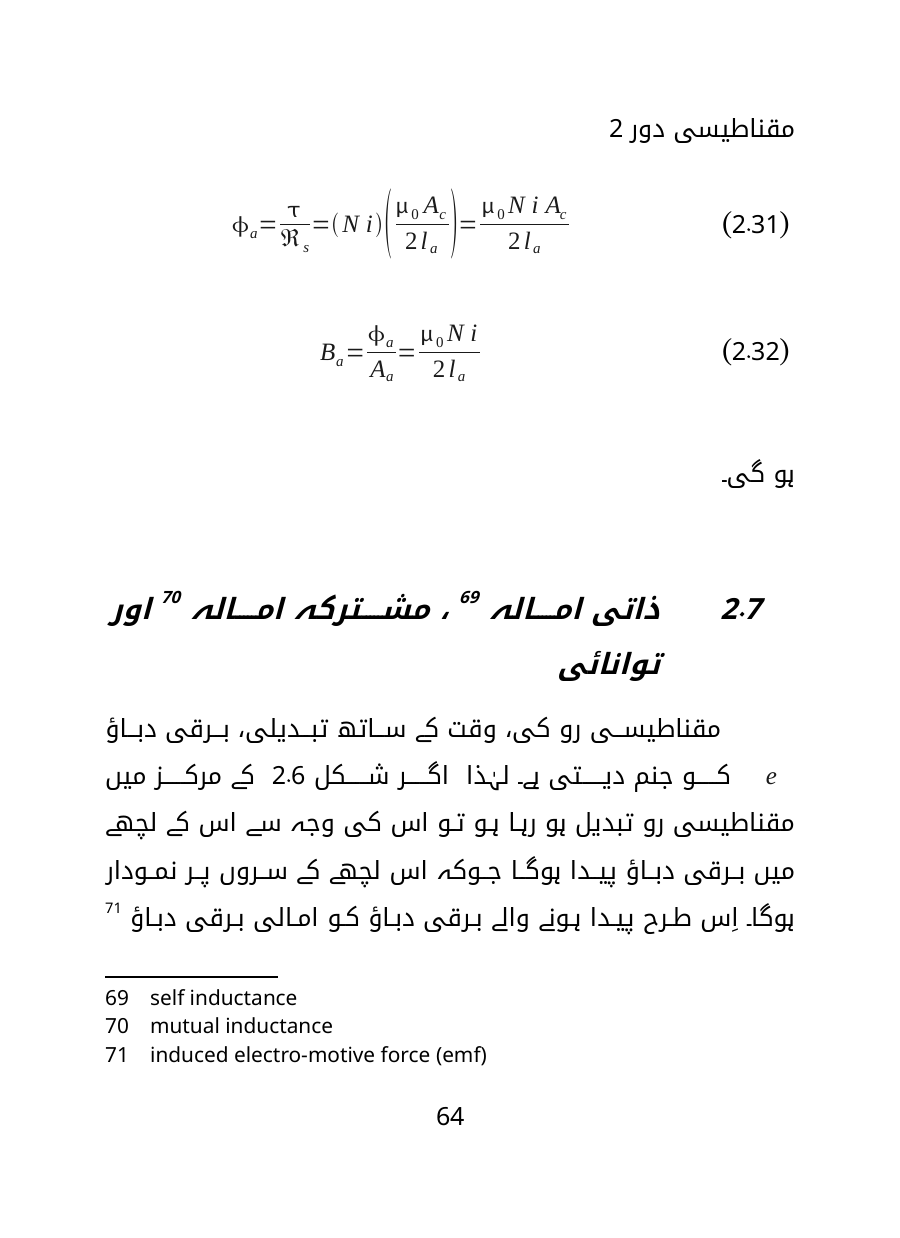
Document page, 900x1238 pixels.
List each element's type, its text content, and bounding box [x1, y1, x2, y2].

table_header (2.32) [686, 314, 795, 404]
list mutual inductance [105, 1012, 795, 1040]
table_header (2.31) [688, 183, 795, 279]
table_header [105, 183, 688, 279]
table_header [105, 314, 686, 404]
text ہو گی۔ [105, 450, 795, 498]
subtitle ذاتی امالہ ، مشترکہ امالہ اور توانائی [105, 582, 720, 692]
text induced electro-motive force (emf) [105, 1040, 795, 1068]
list self inductance [105, 983, 795, 1012]
text مقناطیسی رو کی، وقت کے ساتھ تبدیلی، برقی دباؤ کو جنم دیتی ہے۔ لہٰذا اگر شکل 2.6 کے مرکز میں مقناطیسی رو تبدیل ہو رہا ہو تو اس کی وجہ سے اس کے لچھے میں برقی دباؤ پیدا ہوگا جوکہ اس لچھے کے سروں پر نمودار ہوگا۔ اِس طرح پیدا ہونے والے برقی دباؤ کو امالی برقی دباؤ کہتے ہیں۔ فیراڈے کے قانون کے تحت [105, 705, 795, 942]
